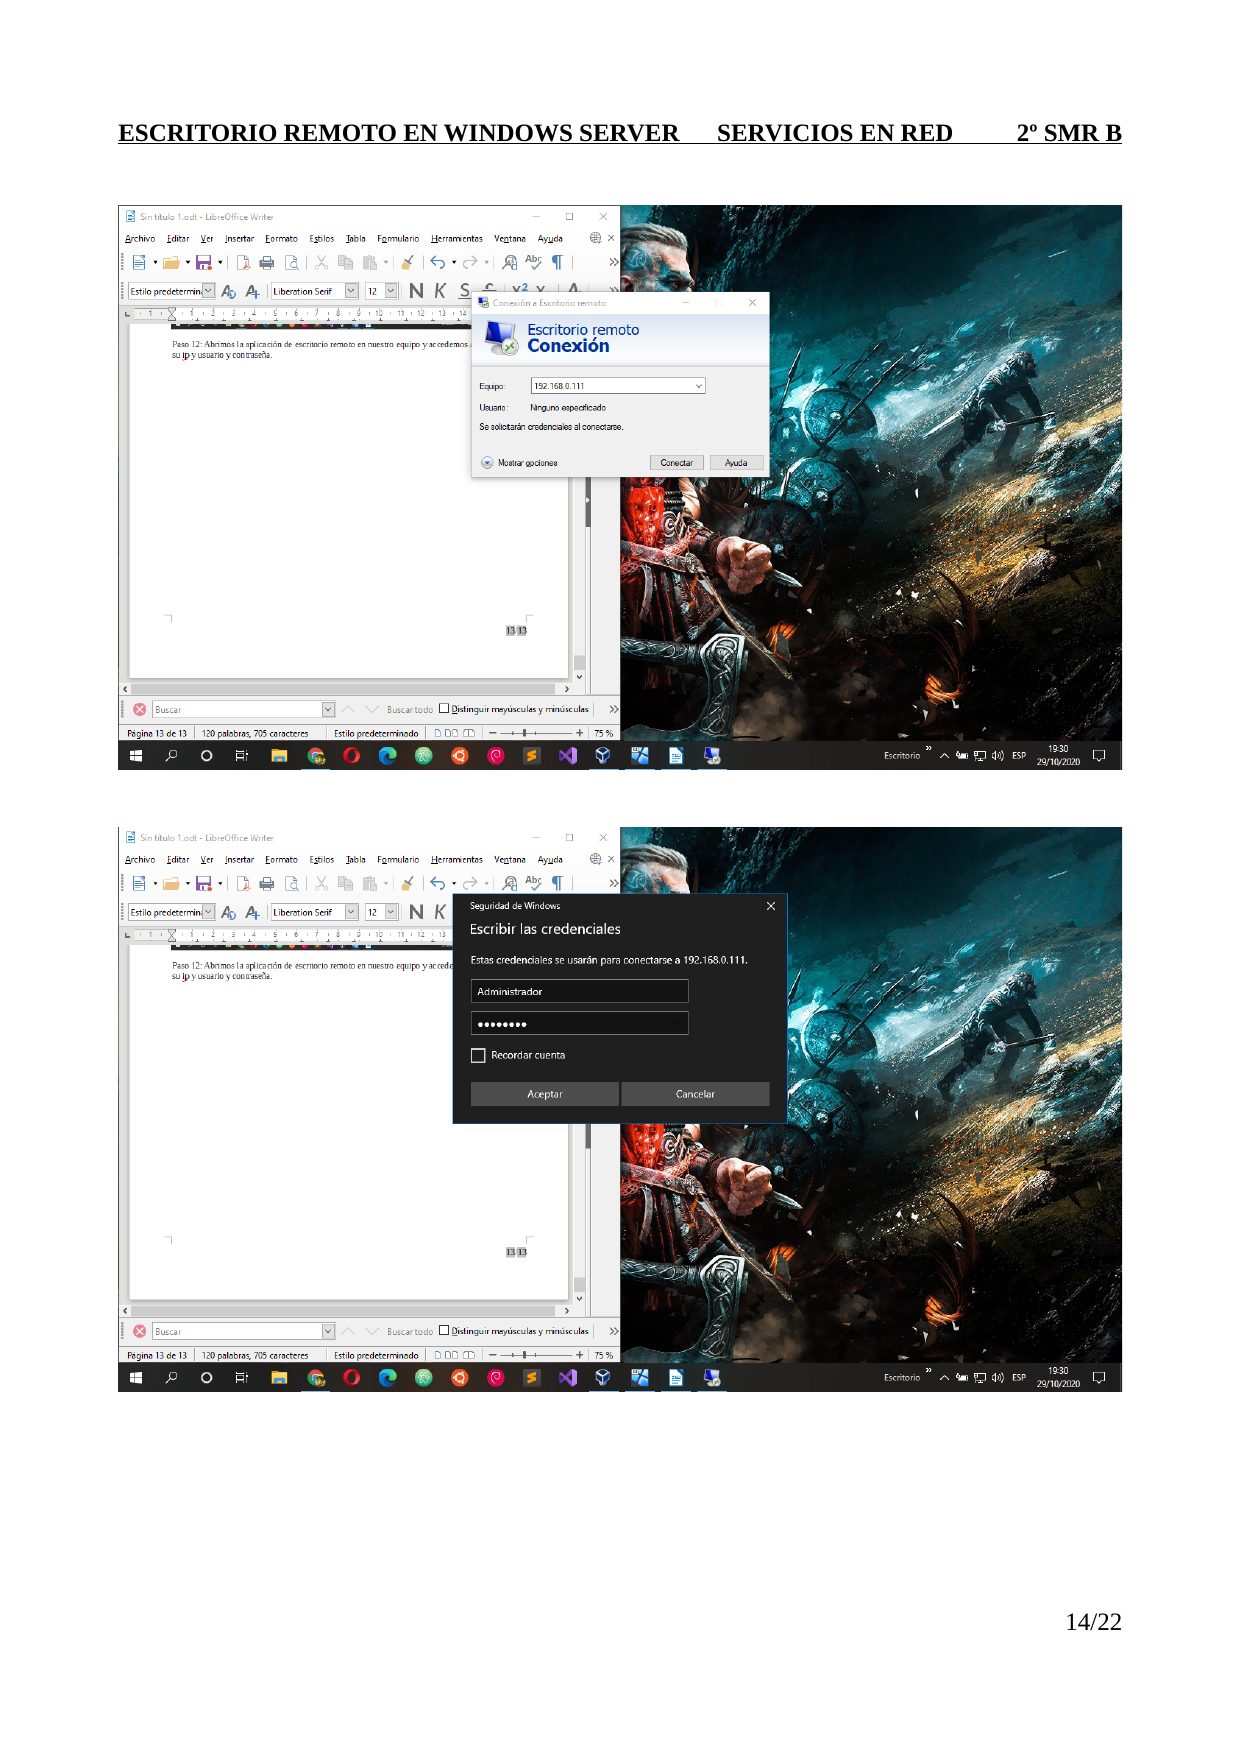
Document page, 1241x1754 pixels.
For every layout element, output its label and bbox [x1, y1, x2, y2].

picture [118, 205, 1123, 770]
picture [118, 827, 1123, 1392]
